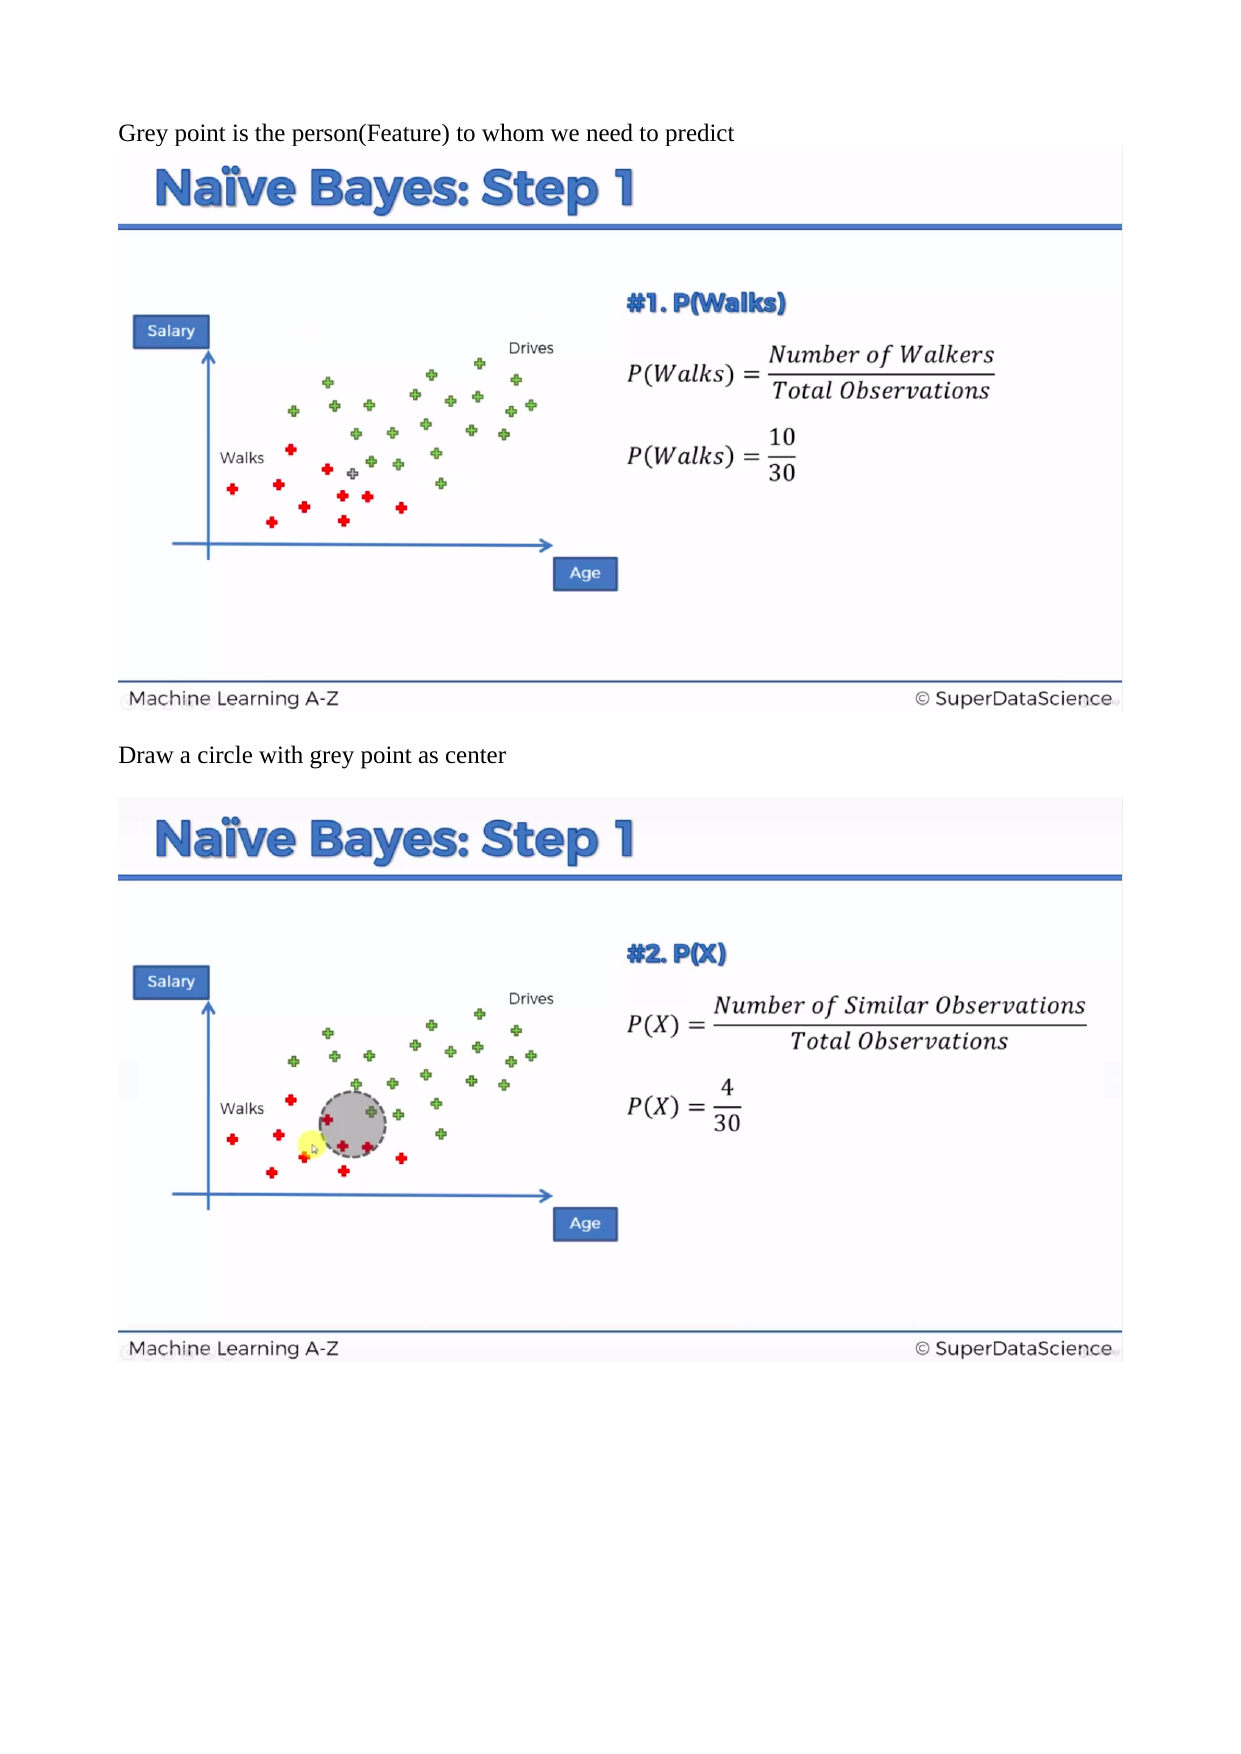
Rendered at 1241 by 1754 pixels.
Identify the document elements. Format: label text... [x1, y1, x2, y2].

text Draw a circle with grey point as center [118, 740, 1122, 769]
picture [118, 146, 1123, 712]
text Grey point is the person(Feature) to whom we need to predict [118, 118, 1122, 146]
picture [118, 797, 1123, 1362]
